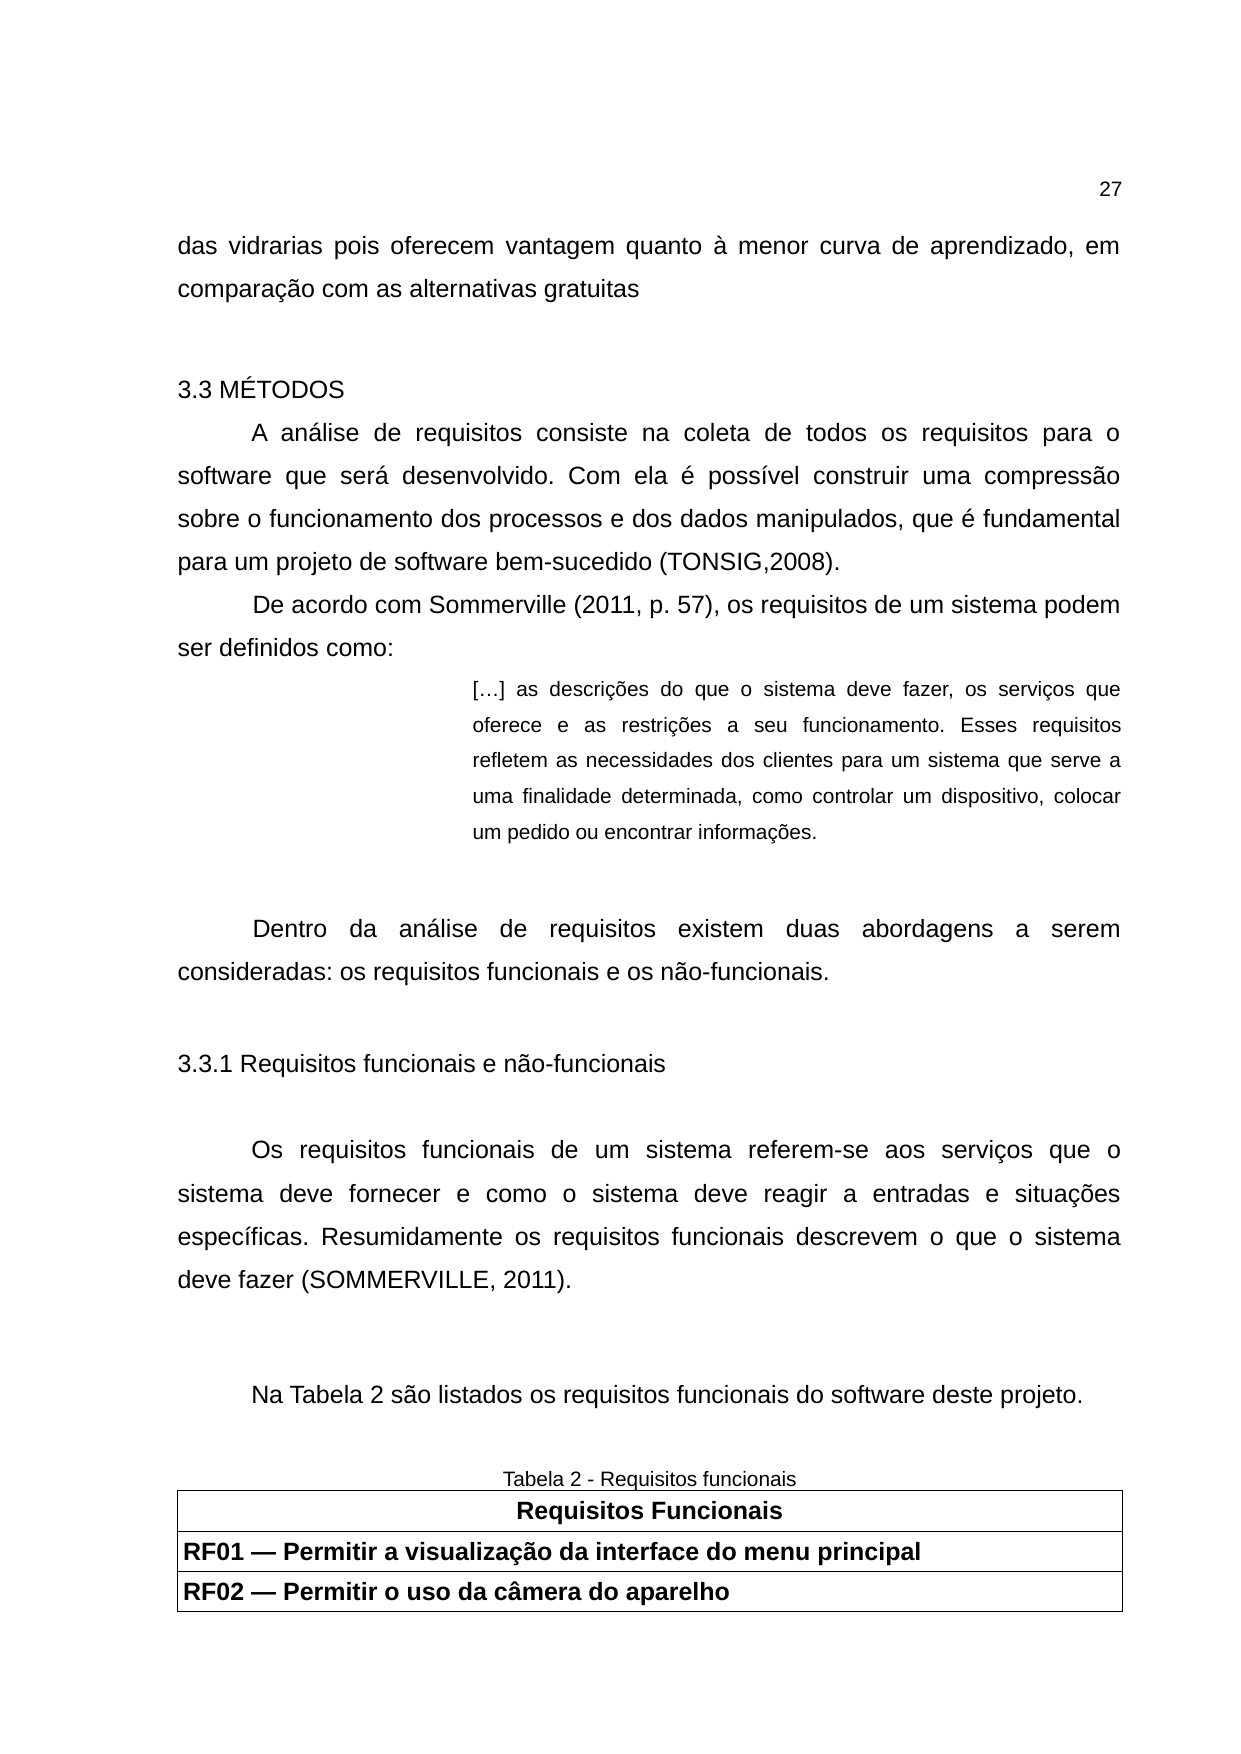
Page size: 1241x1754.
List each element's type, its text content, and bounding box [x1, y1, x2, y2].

text das vidrarias pois oferecem vantagem quanto à menor curva de aprendizado, em comparação com as alternativas gratuitas [177, 231, 1122, 302]
subtitle 3.3 MÉTODOS [177, 374, 1122, 403]
table_cell RF01 — Permitir a visualização da interface do menu principal [178, 1532, 1122, 1571]
table_header Requisitos Funcionais [178, 1491, 1122, 1531]
table_cell RF02 — Permitir o uso da câmera do aparelho [178, 1572, 1122, 1611]
text Dentro da análise de requisitos existem duas abordagens a serem consideradas: os requisitos funcionais e os não-funcionais. [177, 914, 1122, 986]
text De acordo com Sommerville (2011, p. 57), os requisitos de um sistema podem ser definidos como: [177, 590, 1122, 662]
text […] as descrições do que o sistema deve fazer, os serviços que oferece e as restrições a seu funcionamento. Esses requisitos refletem as necessidades dos clientes para um sistema que serve a uma finalidade determinada, como controlar um dispositivo, colocar um pedido ou encontrar informações. [472, 676, 1122, 844]
subtitle 3.3.1 Requisitos funcionais e não-funcionais [177, 1049, 1122, 1078]
text Tabela 2 - Requisitos funcionais [177, 1466, 1122, 1490]
text Na Tabela 2 são listados os requisitos funcionais do software deste projeto. [177, 1380, 1122, 1409]
text A análise de requisitos consiste na coleta de todos os requisitos para o software que será desenvolvido. Com ela é possível construir uma compressão sobre o funcionamento dos processos e dos dados manipulados, que é fundamental para um projeto de software bem-sucedido (TONSIG,2008). [177, 418, 1122, 576]
text Os requisitos funcionais de um sistema referem-se aos serviços que o sistema deve fornecer e como o sistema deve reagir a entradas e situações específicas. Resumidamente os requisitos funcionais descrevem o que o sistema deve fazer (SOMMERVILLE, 2011). [177, 1092, 1122, 1293]
